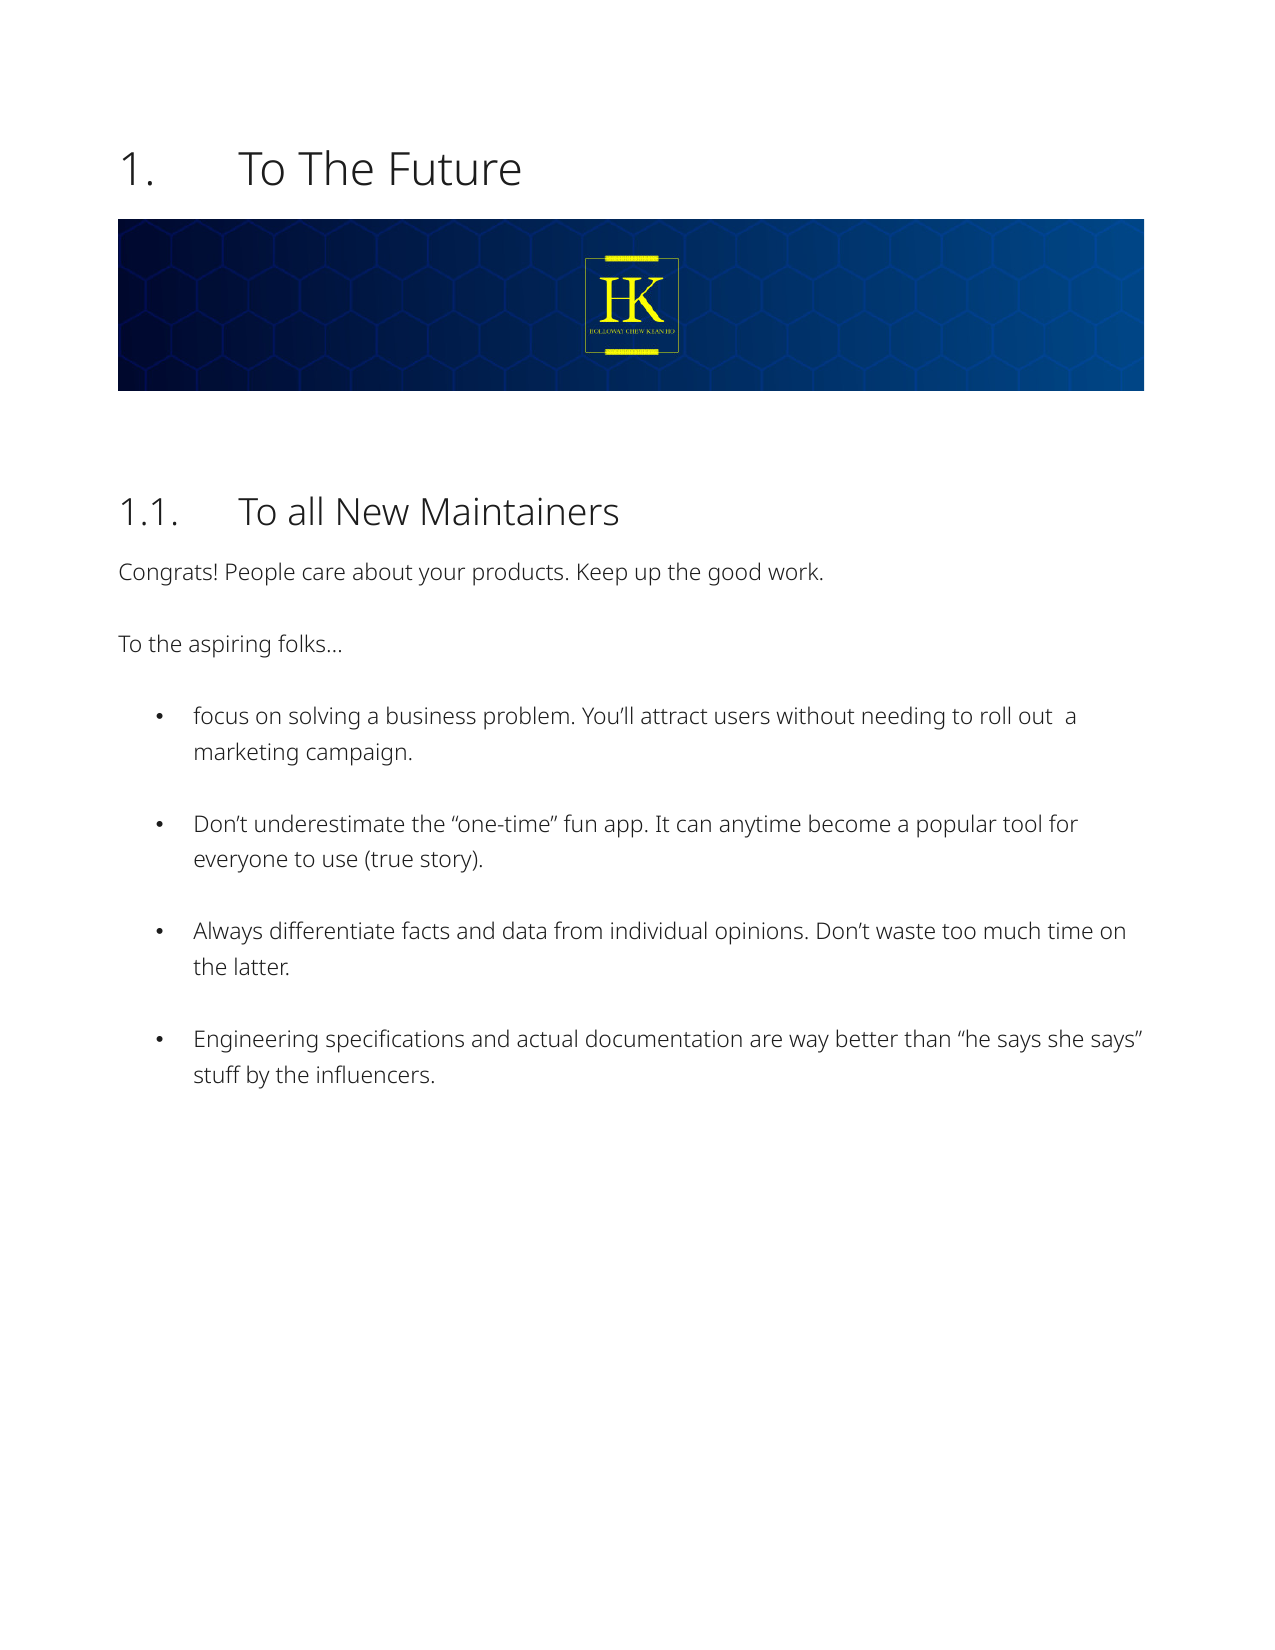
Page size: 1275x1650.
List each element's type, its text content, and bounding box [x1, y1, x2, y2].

picture [118, 219, 1145, 391]
text To the aspiring folks… [118, 628, 1157, 659]
list Always differentiate facts and data from individual opinions. Don’t waste too much time on the latter. [156, 915, 1157, 982]
list focus on solving a business problem. You’ll attract users without needing to roll out a marketing campaign. [156, 700, 1157, 767]
list Don’t underestimate the “one-time” fun app. It can anytime become a popular tool for everyone to use (true story). [156, 807, 1157, 875]
subtitle To The Future [118, 136, 1157, 198]
text Congrats! People care about your products. Keep up the good work. [118, 556, 1157, 587]
list Engineering specifications and actual documentation are way better than “he says she says” stuff by the influencers. [156, 1023, 1157, 1090]
subtitle To all New Maintainers [118, 485, 1157, 536]
